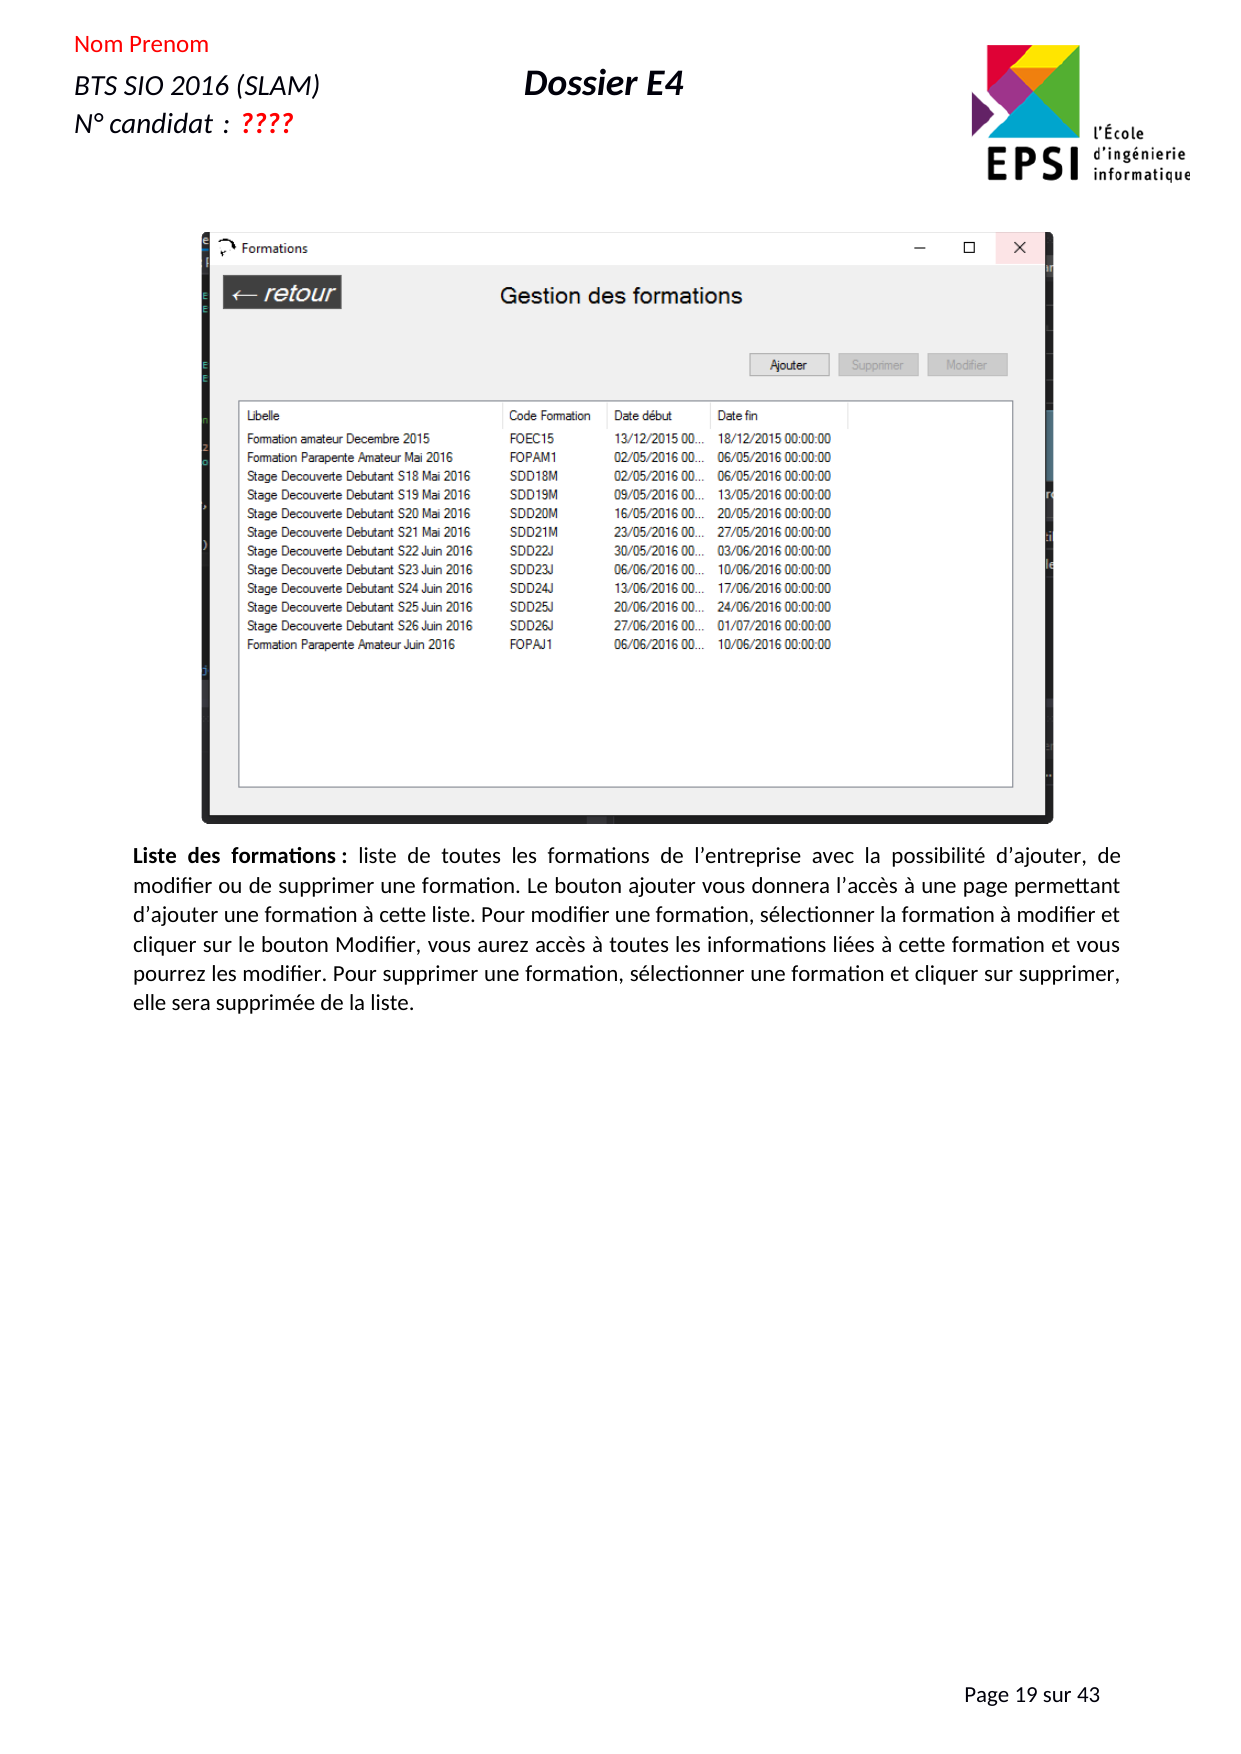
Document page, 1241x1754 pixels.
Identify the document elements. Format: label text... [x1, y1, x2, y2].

text Liste des formations : liste de toutes les formations de l’entreprise avec la possibilité d’ajouter, de modifier ou de supprimer une formation. Le bouton ajouter vous donnera l’accès à une page permettant d’ajouter une formation à cette liste. Pour modifier une formation, sélectionner la formation à modifier et cliquer sur le bouton Modifier, vous aurez accès à toutes les informations liées à cette formation et vous pourrez les modifier. Pour supprimer une formation, sélectionner une formation et cliquer sur supprimer, elle sera supprimée de la liste. [133, 842, 1122, 1017]
